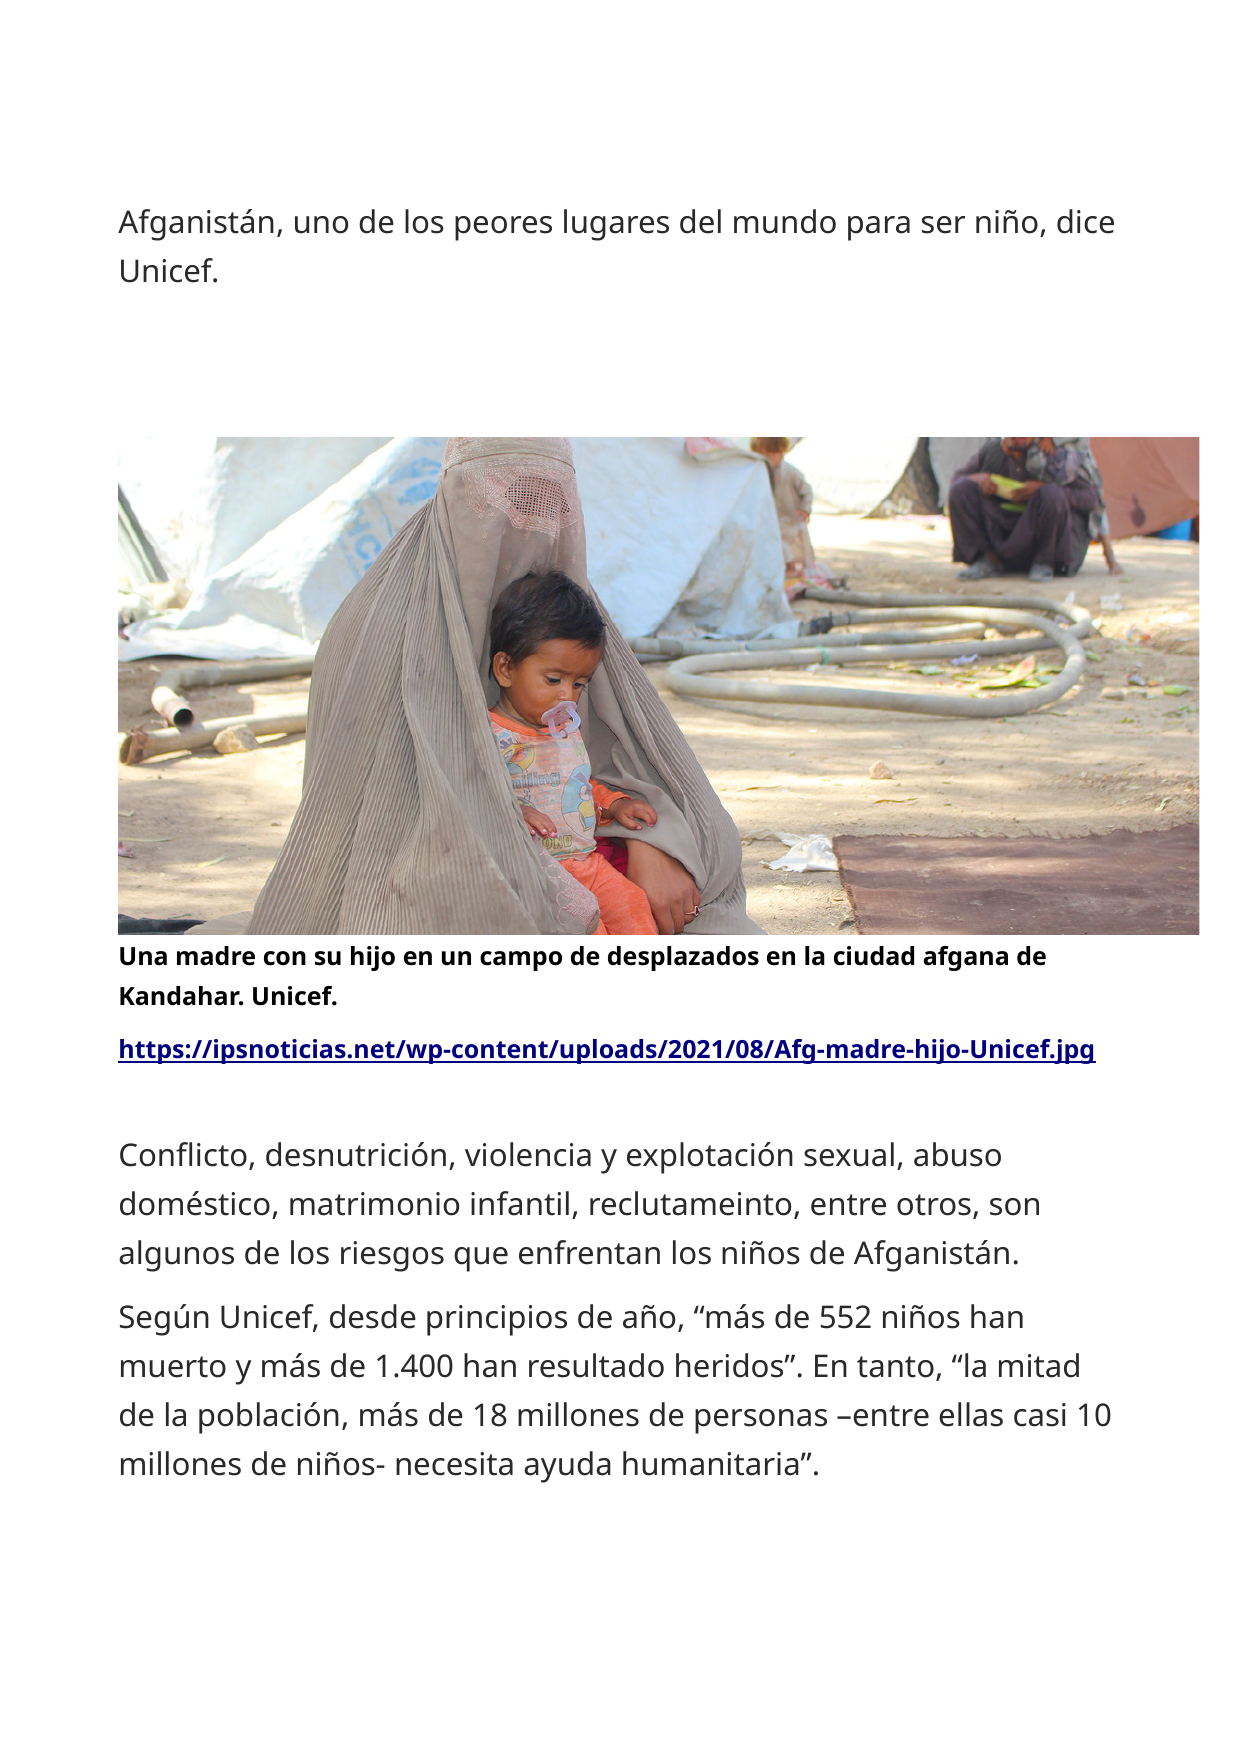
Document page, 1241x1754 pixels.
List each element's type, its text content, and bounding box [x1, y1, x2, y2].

text Según Unicef, desde principios de año, “más de 552 niños han muerto y más de 1.400 han resultado heridos”. En tanto, “la mitad de la población, más de 18 millones de personas –entre ellas casi 10 millones de niños- necesita ayuda humanitaria”. [118, 1295, 1122, 1484]
text Una madre con su hijo en un campo de desplazados en la ciudad afgana de Kandahar. Unicef. [118, 939, 1122, 1012]
picture [118, 437, 1200, 935]
subtitle Afganistán, uno de los peores lugares del mundo para ser niño, dice Unicef. [118, 200, 1122, 292]
text Conflicto, desnutrición, violencia y explotación sexual, abuso doméstico, matrimonio infantil, reclutameinto, entre otros, son algunos de los riesgos que enfrentan los niños de Afganistán. [118, 1133, 1122, 1274]
text https://ipsnoticias.net/wp-content/uploads/2021/08/Afg-madre-hijo-Unicef.jpg [118, 1032, 1122, 1066]
